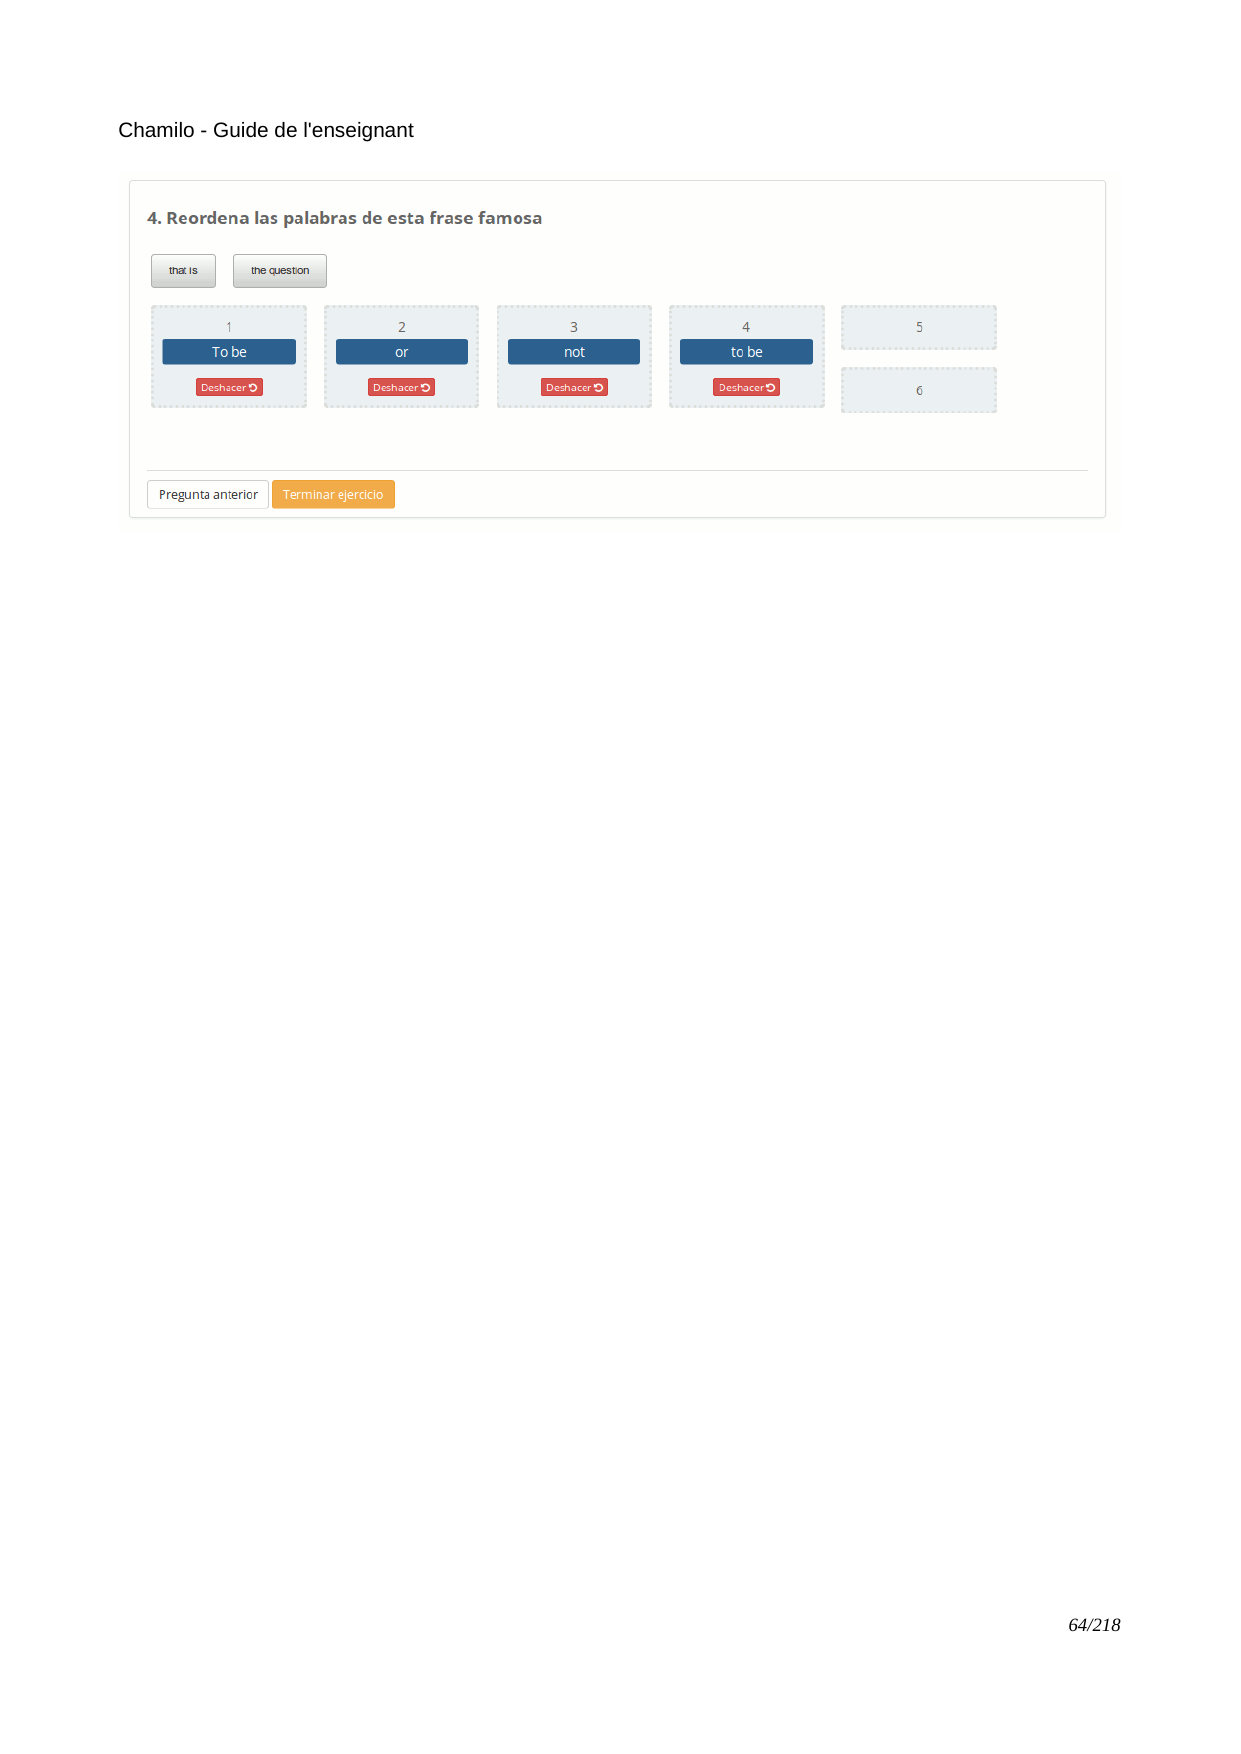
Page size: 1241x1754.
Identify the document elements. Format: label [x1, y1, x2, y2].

picture [118, 171, 1122, 533]
